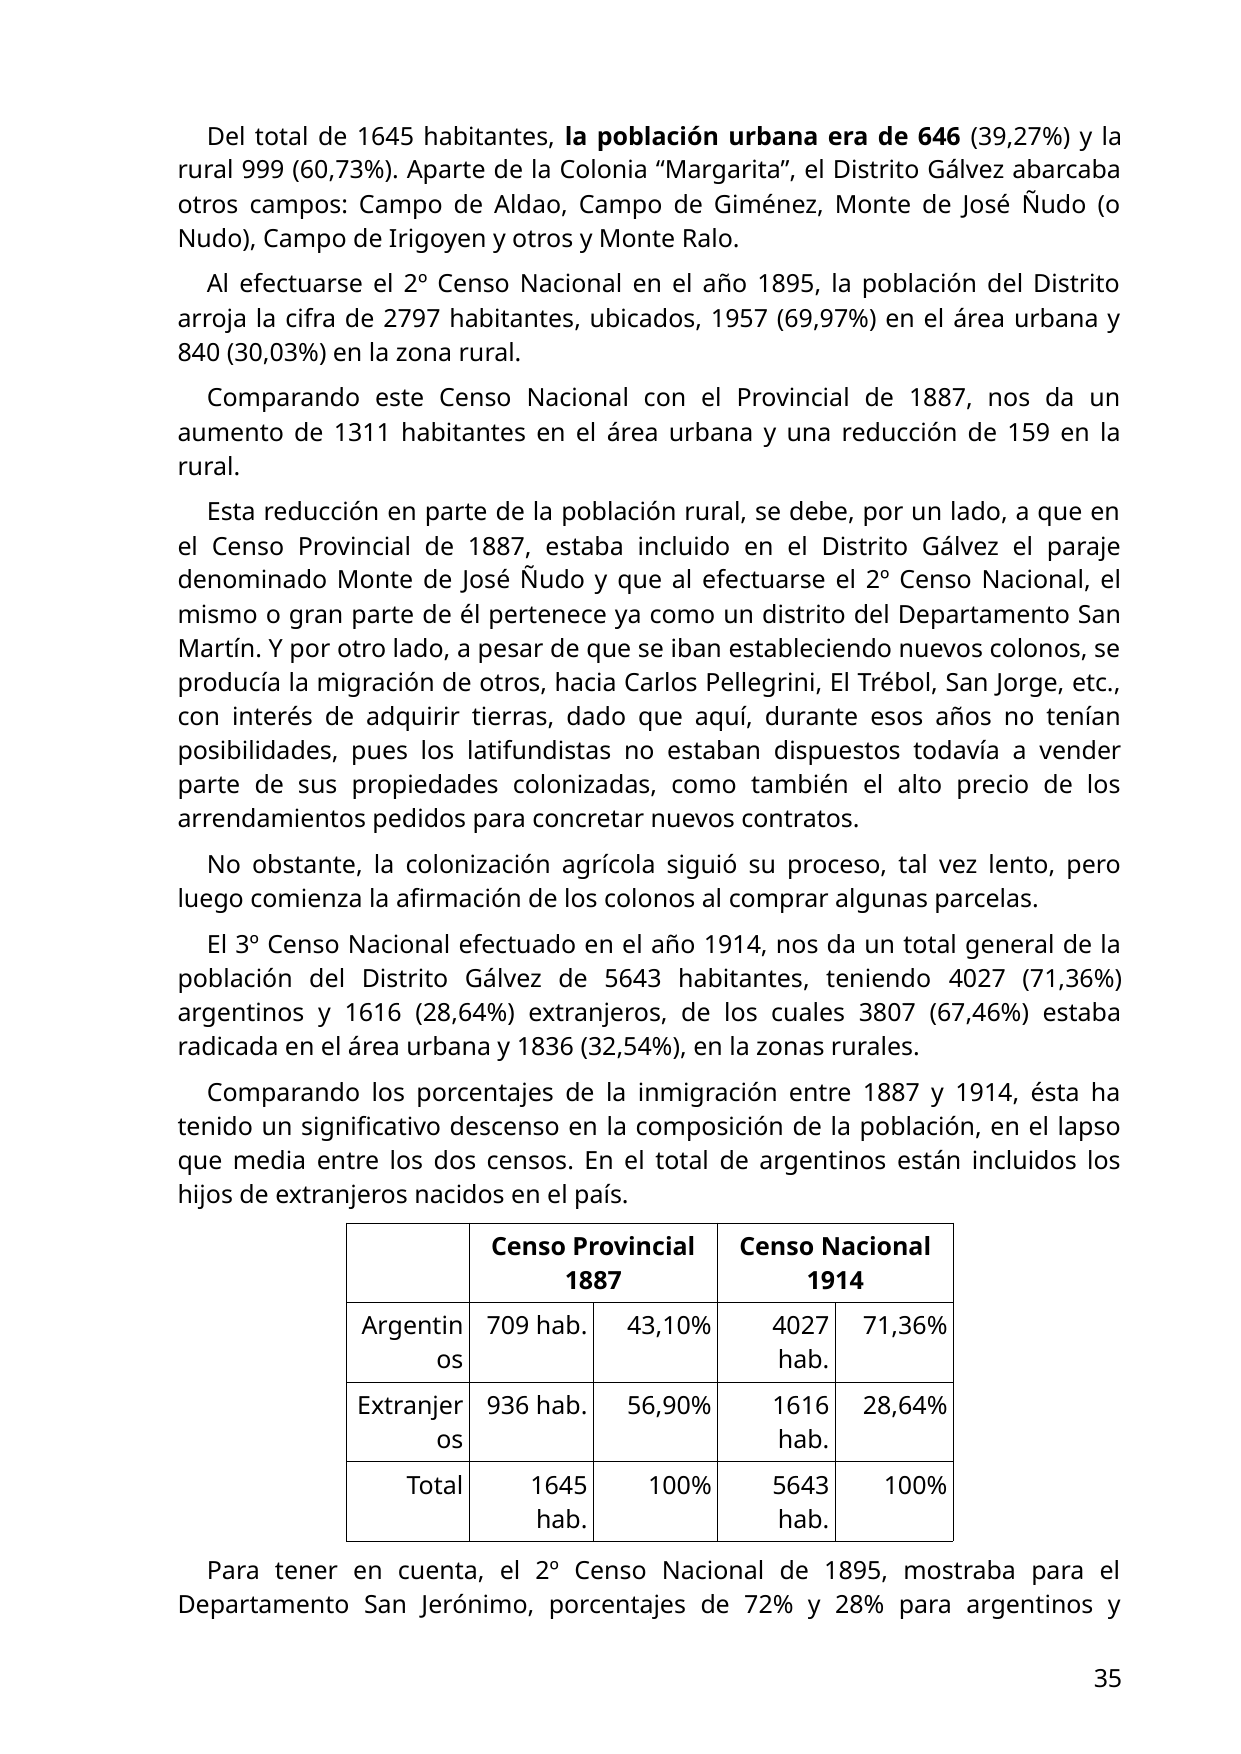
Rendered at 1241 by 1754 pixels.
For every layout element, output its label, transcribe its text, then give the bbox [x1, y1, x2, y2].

text Comparando los porcentajes de la inmigración entre 1887 y 1914, ésta ha tenido un significativo descenso en la composición de la población, en el lapso que media entre los dos censos. En el total de argentinos están incluidos los hijos de extranjeros nacidos en el país. [177, 1074, 1122, 1211]
text Del total de 1645 habitantes, la población urbana era de 646 (39,27%) y la rural 999 (60,73%). Aparte de la Colonia “Margarita”, el Distrito Gálvez abarcaba otros campos: Campo de Aldao, Campo de Giménez, Monte de José Ñudo (o Nudo), Campo de Irigoyen y otros y Monte Ralo. [177, 118, 1122, 254]
table_cell Extranjeros [347, 1383, 469, 1461]
table_cell Total [347, 1462, 469, 1541]
table_cell 56,90% [594, 1383, 717, 1461]
table_cell 71,36% [836, 1303, 953, 1382]
table_cell 1645 hab. [470, 1462, 593, 1541]
table_cell 4027 hab. [718, 1303, 835, 1382]
text Al efectuarse el 2º Censo Nacional en el año 1895, la población del Distrito arroja la cifra de 2797 habitantes, ubicados, 1957 (69,97%) en el área urbana y 840 (30,03%) en la zona rural. [177, 266, 1122, 368]
table_cell 43,10% [594, 1303, 717, 1382]
table_cell 5643 hab. [718, 1462, 835, 1541]
table_cell Argentinos [347, 1303, 469, 1382]
table_cell 28,64% [836, 1383, 953, 1461]
text Comparando este Censo Nacional con el Provincial de 1887, nos da un aumento de 1311 habitantes en el área urbana y una reducción de 159 en la rural. [177, 380, 1122, 482]
table_header [347, 1224, 469, 1302]
table_cell 100% [836, 1462, 953, 1541]
table_cell 936 hab. [470, 1383, 593, 1461]
text Para tener en cuenta, el 2º Censo Nacional de 1895, mostraba para el Departamento San Jerónimo, porcentajes de 72% y 28% para argentinos y [177, 1553, 1122, 1621]
text No obstante, la colonización agrícola siguió su proceso, tal vez lento, pero luego comienza la afirmación de los colonos al comprar algunas parcelas. [177, 846, 1122, 914]
text Esta reducción en parte de la población rural, se debe, por un lado, a que en el Censo Provincial de 1887, estaba incluido en el Distrito Gálvez el paraje denominado Monte de José Ñudo y que al efectuarse el 2º Censo Nacional, el mismo o gran parte de él pertenece ya como un distrito del Departamento San Martín. Y por otro lado, a pesar de que se iban estableciendo nuevos colonos, se producía la migración de otros, hacia Carlos Pellegrini, El Trébol, San Jorge, etc., con interés de adquirir tierras, dado que aquí, durante esos años no tenían posibilidades, pues los latifundistas no estaban dispuestos todavía a vender parte de sus propiedades colonizadas, como también el alto precio de los arrendamientos pedidos para concretar nuevos contratos. [177, 494, 1122, 835]
table_cell 709 hab. [470, 1303, 593, 1382]
table_header Censo Provincial 1887 [470, 1224, 717, 1302]
table_header Censo Nacional 1914 [718, 1224, 953, 1302]
table_cell 100% [594, 1462, 717, 1541]
text El 3º Censo Nacional efectuado en el año 1914, nos da un total general de la población del Distrito Gálvez de 5643 habitantes, teniendo 4027 (71,36%) argentinos y 1616 (28,64%) extranjeros, de los cuales 3807 (67,46%) estaba radicada en el área urbana y 1836 (32,54%), en la zonas rurales. [177, 926, 1122, 1063]
table_cell 1616 hab. [718, 1383, 835, 1461]
